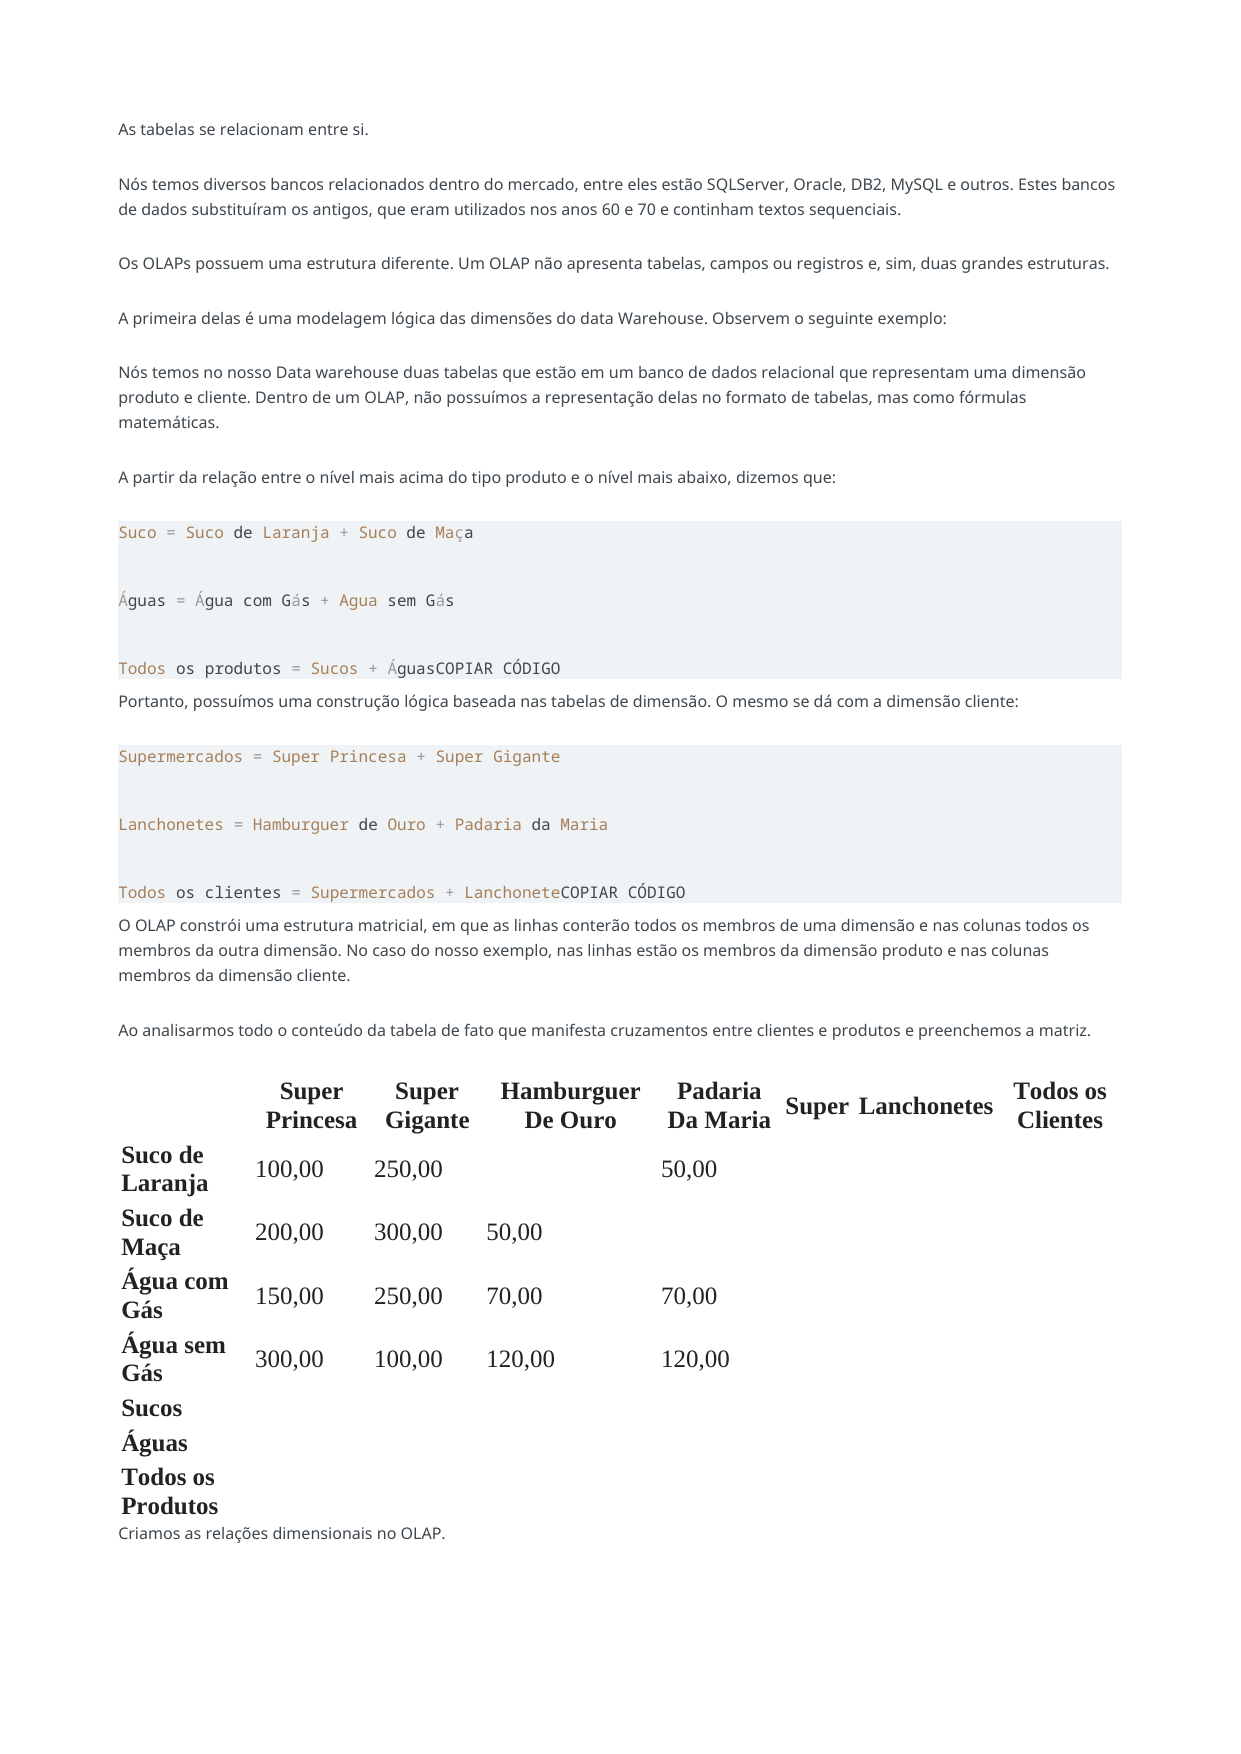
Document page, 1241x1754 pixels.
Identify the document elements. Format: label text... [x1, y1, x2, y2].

table_cell 150,00 [252, 1264, 371, 1327]
text Lanchonetes = Hamburguer de Ouro + Padaria da Maria [118, 813, 1122, 835]
table_cell [854, 1459, 998, 1523]
table_header [118, 1074, 252, 1137]
text A primeira delas é uma modelagem lógica das dimensões do data Warehouse. Observem o seguinte exemplo: [118, 307, 1122, 329]
table_cell [658, 1459, 780, 1523]
table_cell Suco de Laranja [118, 1137, 252, 1200]
table_cell [658, 1390, 780, 1425]
table_cell 100,00 [252, 1137, 371, 1200]
table_header Hamburguer De Ouro [483, 1074, 658, 1137]
table_cell [252, 1390, 371, 1425]
table_cell 100,00 [371, 1327, 483, 1390]
table_cell [998, 1200, 1122, 1263]
table_header Super Princesa [252, 1074, 371, 1137]
text Todos os produtos = Sucos + ÁguasCOPIAR CÓDIGO [118, 657, 1122, 679]
table_cell [998, 1137, 1122, 1200]
table_cell [780, 1200, 854, 1263]
table_cell [483, 1137, 658, 1200]
table_cell 250,00 [371, 1264, 483, 1327]
text Criamos as relações dimensionais no OLAP. [118, 1523, 1122, 1544]
table_cell [658, 1200, 780, 1263]
text Nós temos diversos bancos relacionados dentro do mercado, entre eles estão SQLServer, Oracle, DB2, MySQL e outros. Estes bancos de dados substituíram os antigos, que eram utilizados nos anos 60 e 70 e continham textos sequenciais. [118, 173, 1122, 220]
table_cell [998, 1390, 1122, 1425]
table_cell [371, 1459, 483, 1523]
table_cell [780, 1425, 854, 1459]
table_cell 120,00 [483, 1327, 658, 1390]
table_cell [780, 1264, 854, 1327]
table_header Lanchonetes [854, 1074, 998, 1137]
table_cell [483, 1425, 658, 1459]
text As tabelas se relacionam entre si. [118, 118, 1122, 140]
table_cell [252, 1459, 371, 1523]
table_header Todos os Clientes [998, 1074, 1122, 1137]
table_cell [780, 1390, 854, 1425]
table_cell [252, 1425, 371, 1459]
table_cell [780, 1327, 854, 1390]
table_cell 300,00 [371, 1200, 483, 1263]
table_cell [854, 1390, 998, 1425]
text Nós temos no nosso Data warehouse duas tabelas que estão em um banco de dados relacional que representam uma dimensão produto e cliente. Dentro de um OLAP, não possuímos a representação delas no formato de tabelas, mas como fórmulas matemáticas. [118, 362, 1122, 434]
table_cell Água sem Gás [118, 1327, 252, 1390]
text Portanto, possuímos uma construção lógica baseada nas tabelas de dimensão. O mesmo se dá com a dimensão cliente: [118, 690, 1122, 712]
table_cell [854, 1264, 998, 1327]
table_cell [780, 1137, 854, 1200]
table_cell [854, 1200, 998, 1263]
text Suco = Suco de Laranja + Suco de Maça [118, 521, 1122, 543]
table_cell 300,00 [252, 1327, 371, 1390]
table_cell [998, 1425, 1122, 1459]
text Águas = Água com Gás + Agua sem Gás [118, 589, 1122, 611]
text Supermercados = Super Princesa + Super Gigante [118, 745, 1122, 767]
table_cell [658, 1425, 780, 1459]
table_cell [483, 1390, 658, 1425]
table_cell Suco de Maça [118, 1200, 252, 1263]
table_cell 50,00 [483, 1200, 658, 1263]
table_cell Sucos [118, 1390, 252, 1425]
table_cell [854, 1137, 998, 1200]
table_cell [780, 1459, 854, 1523]
table_cell Todos os Produtos [118, 1459, 252, 1523]
text Ao analisarmos todo o conteúdo da tabela de fato que manifesta cruzamentos entre clientes e produtos e preenchemos a matriz. [118, 1019, 1122, 1041]
table_cell Águas [118, 1425, 252, 1459]
text Todos os clientes = Supermercados + LanchoneteCOPIAR CÓDIGO [118, 881, 1122, 903]
table_header Super Gigante [371, 1074, 483, 1137]
text A partir da relação entre o nível mais acima do tipo produto e o nível mais abaixo, dizemos que: [118, 466, 1122, 488]
table_cell 250,00 [371, 1137, 483, 1200]
table_cell [371, 1390, 483, 1425]
table_cell 70,00 [658, 1264, 780, 1327]
table_cell 200,00 [252, 1200, 371, 1263]
table_cell [998, 1264, 1122, 1327]
table_cell [998, 1327, 1122, 1390]
table_cell [998, 1459, 1122, 1523]
table_header Super [780, 1074, 854, 1137]
table_cell [483, 1459, 658, 1523]
table_cell [854, 1327, 998, 1390]
table_cell [854, 1425, 998, 1459]
table_cell Água com Gás [118, 1264, 252, 1327]
table_cell 50,00 [658, 1137, 780, 1200]
table_header Padaria Da Maria [658, 1074, 780, 1137]
table_cell 70,00 [483, 1264, 658, 1327]
text Os OLAPs possuem uma estrutura diferente. Um OLAP não apresenta tabelas, campos ou registros e, sim, duas grandes estruturas. [118, 252, 1122, 274]
table_cell [371, 1425, 483, 1459]
table_cell 120,00 [658, 1327, 780, 1390]
text O OLAP constrói uma estrutura matricial, em que as linhas conterão todos os membros de uma dimensão e nas colunas todos os membros da outra dimensão. No caso do nosso exemplo, nas linhas estão os membros da dimensão produto e nas colunas membros da dimensão cliente. [118, 914, 1122, 986]
